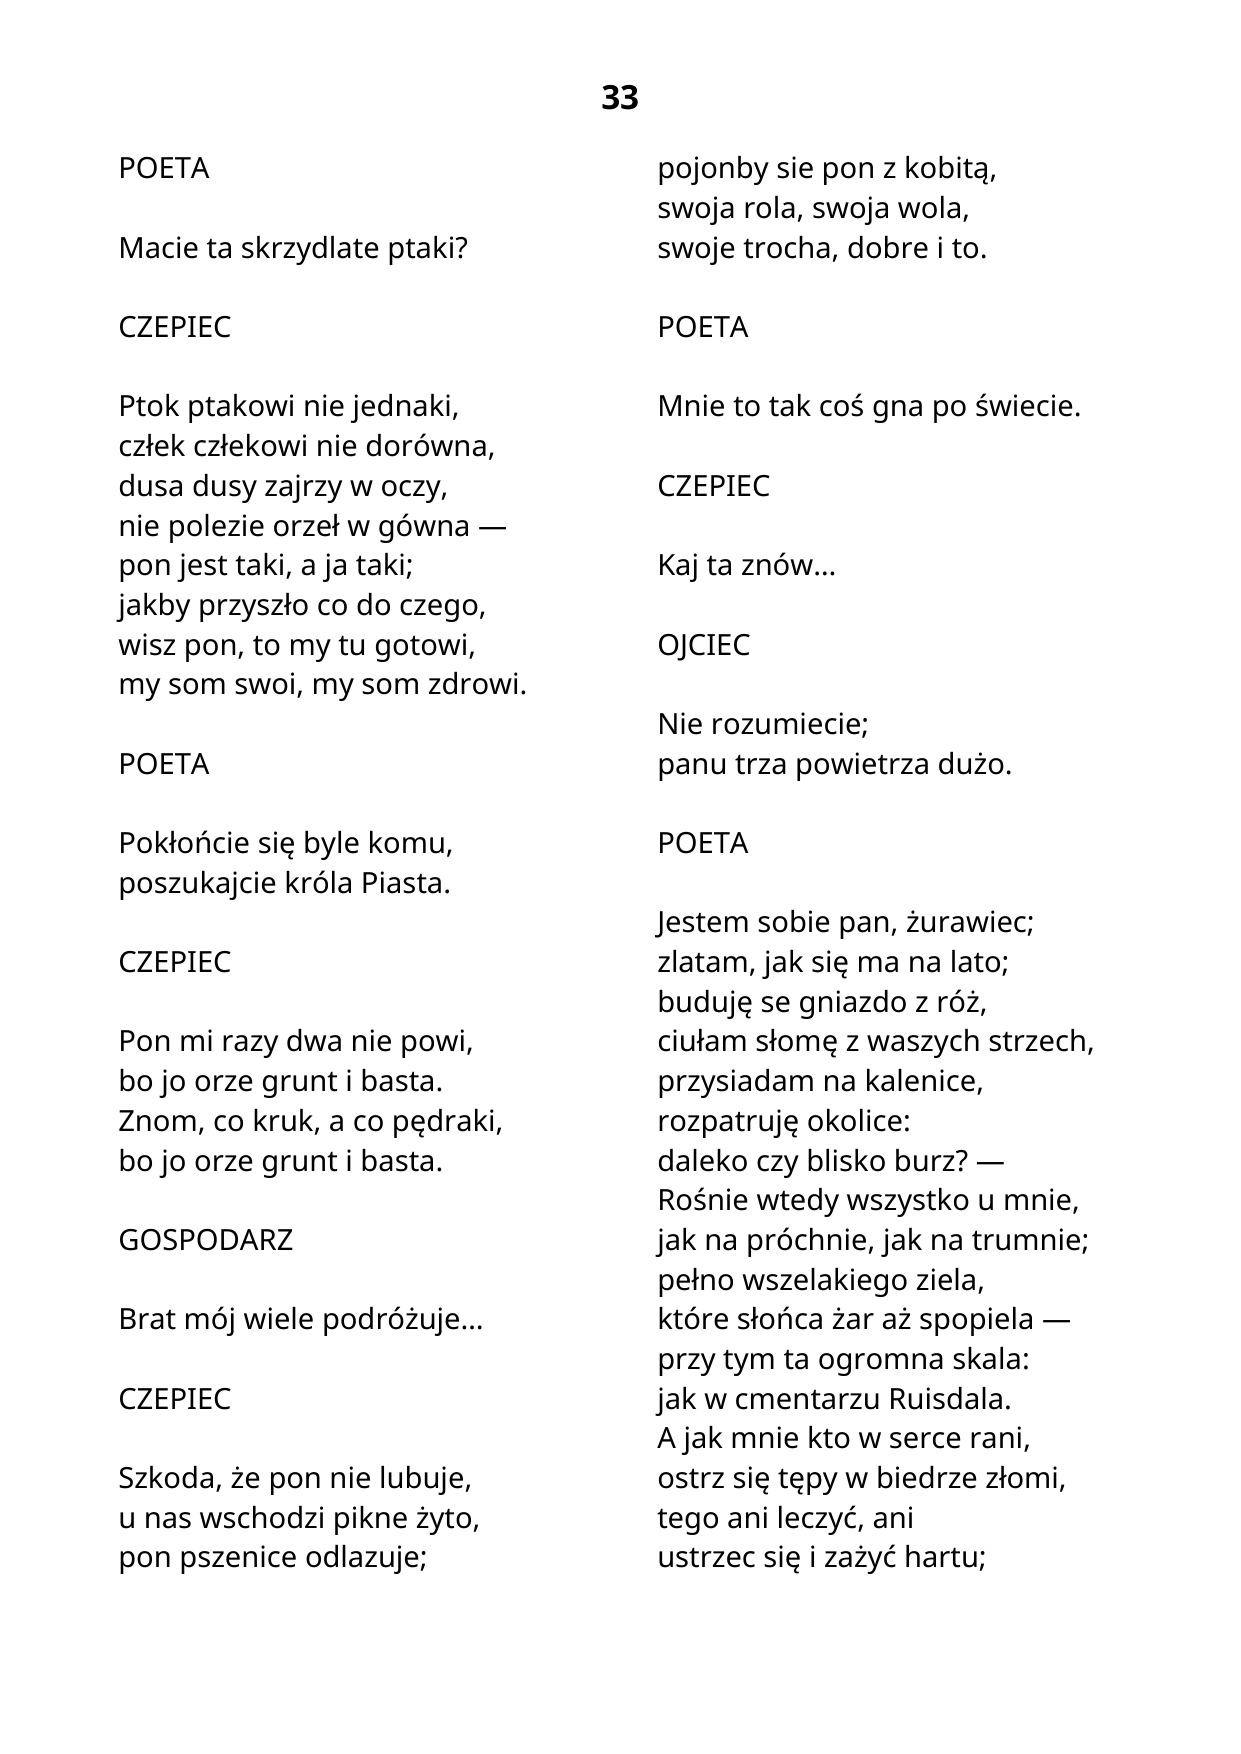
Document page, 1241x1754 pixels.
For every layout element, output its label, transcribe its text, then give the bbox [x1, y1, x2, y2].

text wisz pon, to my tu gotowi, [118, 624, 583, 663]
text CZEPIEC [657, 465, 1122, 505]
text POETA [657, 306, 1122, 346]
text GOSPODARZ [118, 1219, 583, 1259]
text swoje trocha, dobre i to. [657, 227, 1122, 267]
text jak na próchnie, jak na trumnie; [657, 1219, 1122, 1259]
text ustrzec się i zażyć hartu; [657, 1537, 1122, 1576]
text zlatam, jak się ma na lato; [657, 941, 1122, 981]
text POETA [118, 148, 583, 187]
text Brat mój wiele podróżuje… [118, 1298, 583, 1338]
text CZEPIEC [118, 941, 583, 981]
text ciułam słomę z waszych strzech, [657, 1021, 1122, 1060]
text pon jest taki, a ja taki; [118, 544, 583, 584]
text Macie ta skrzydlate ptaki? [118, 227, 583, 267]
text Pokłońcie się byle komu, [118, 822, 583, 862]
text człek człekowi nie dorówna, [118, 425, 583, 465]
text CZEPIEC [118, 1378, 583, 1418]
text poszukajcie króla Piasta. [118, 862, 583, 902]
text POETA [657, 822, 1122, 862]
text które słońca żar aż spopiela — [657, 1298, 1122, 1338]
text POETA [118, 743, 583, 783]
text buduję se gniazdo z róż, [657, 981, 1122, 1021]
text panu trza powietrza dużo. [657, 743, 1122, 783]
text rozpatruję okolice: [657, 1100, 1122, 1140]
text CZEPIEC [118, 306, 583, 346]
text A jak mnie kto w serce rani, [657, 1418, 1122, 1457]
text tego ani leczyć, ani [657, 1497, 1122, 1537]
text bo jo orze grunt i basta. [118, 1140, 583, 1179]
text Kaj ta znów… [657, 544, 1122, 584]
text u nas wschodzi pikne żyto, [118, 1497, 583, 1537]
text Mnie to tak coś gna po świecie. [657, 386, 1122, 425]
text daleko czy blisko burz? — [657, 1140, 1122, 1179]
text jakby przyszło co do czego, [118, 584, 583, 624]
text my som swoi, my som zdrowi. [118, 663, 583, 703]
text Ptok ptakowi nie jednaki, [118, 386, 583, 425]
text jak w cmentarzu Ruisdala. [657, 1378, 1122, 1418]
text Znom, co kruk, a co pędraki, [118, 1100, 583, 1140]
text dusa dusy zajrzy w oczy, [118, 465, 583, 505]
text Pon mi razy dwa nie powi, [118, 1021, 583, 1060]
text ostrz się tępy w biedrze złomi, [657, 1457, 1122, 1497]
text OJCIEC [657, 624, 1122, 663]
text pon pszenice odlazuje; [118, 1537, 583, 1576]
text swoja rola, swoja wola, [657, 187, 1122, 227]
text bo jo orze grunt i basta. [118, 1060, 583, 1100]
text pojonby sie pon z kobitą, [657, 148, 1122, 187]
text Nie rozumiecie; [657, 703, 1122, 743]
text nie polezie orzeł w gówna — [118, 505, 583, 544]
text Rośnie wtedy wszystko u mnie, [657, 1179, 1122, 1219]
text pełno wszelakiego ziela, [657, 1259, 1122, 1298]
text Szkoda, że pon nie lubuje, [118, 1457, 583, 1497]
text Jestem sobie pan, żurawiec; [657, 902, 1122, 941]
text przy tym ta ogromna skala: [657, 1338, 1122, 1378]
text przysiadam na kalenice, [657, 1060, 1122, 1100]
